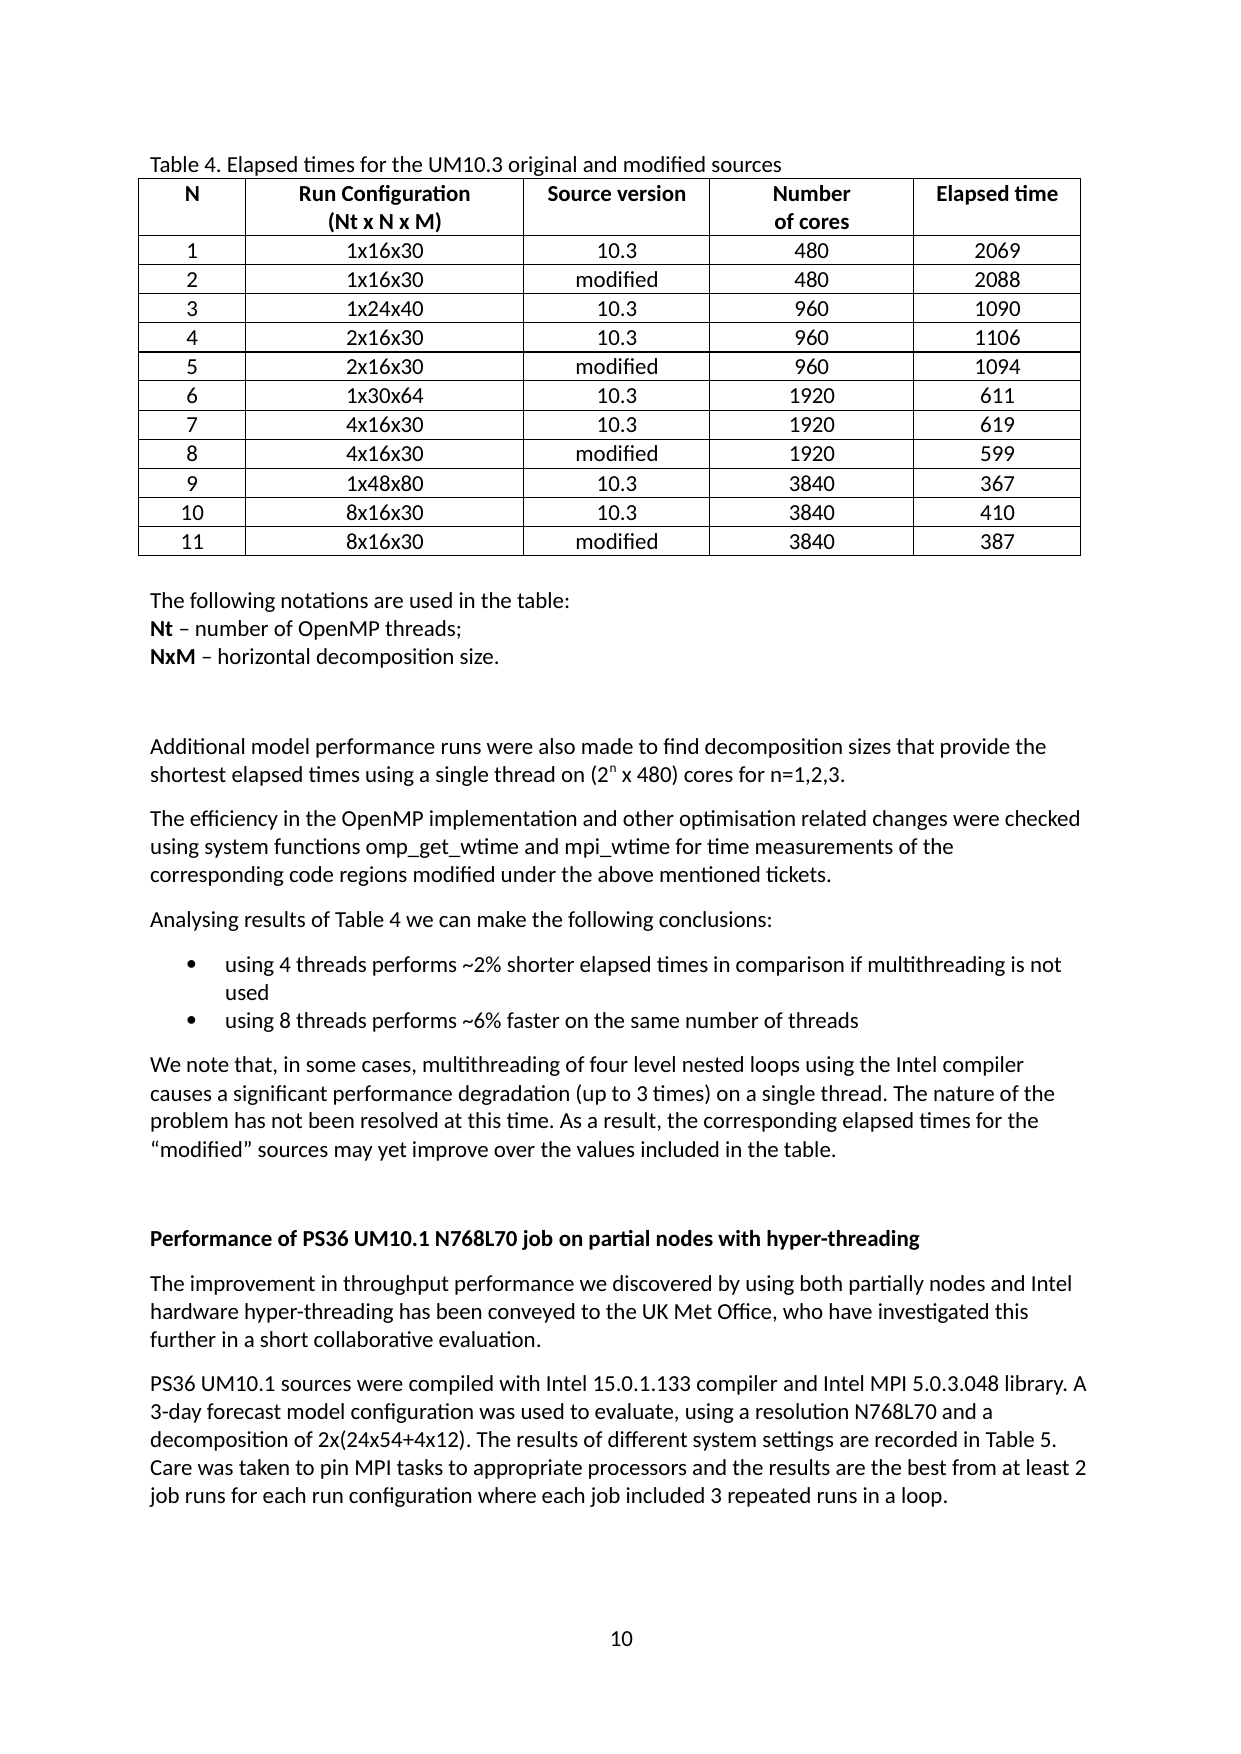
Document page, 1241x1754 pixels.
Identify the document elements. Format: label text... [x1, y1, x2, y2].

table_cell 1x30x64 [246, 381, 523, 409]
table_cell 1090 [914, 294, 1080, 322]
table_cell 8x16x30 [246, 527, 523, 555]
table_cell 410 [914, 498, 1080, 526]
table_header Number of cores [710, 179, 913, 235]
table_cell 1 [139, 236, 245, 264]
text We note that, in some cases, multithreading of four level nested loops using the Intel compiler causes a significant performance degradation (up to 3 times) on a single thread. The nature of the problem has not been resolved at this time. As a result, the corresponding elapsed times for the “modified” sources may yet improve over the values included in the table. [150, 1051, 1092, 1163]
table_cell 1106 [914, 323, 1080, 351]
table_cell 7 [139, 411, 245, 438]
table_cell 3840 [710, 498, 913, 526]
table_cell 960 [710, 323, 913, 351]
table_cell 9 [139, 469, 245, 497]
table_cell 3840 [710, 469, 913, 497]
text Table 4. Elapsed times for the UM10.3 original and modified sources [150, 150, 1092, 178]
text The following notations are used in the table: Nt – number of OpenMP threads; NxM – horizontal decomposition size. [150, 586, 1092, 670]
table_cell 480 [710, 265, 913, 293]
table_cell 10 [139, 498, 245, 526]
table_cell 1x16x30 [246, 236, 523, 264]
table_cell 10.3 [524, 236, 709, 264]
list using 8 threads performs ~6% faster on the same number of threads [187, 1006, 1092, 1034]
table_cell 5 [139, 353, 245, 380]
table_cell 611 [914, 381, 1080, 409]
table_cell 2x16x30 [246, 353, 523, 380]
table_cell 6 [139, 381, 245, 409]
table_cell 960 [710, 294, 913, 322]
table_cell 1920 [710, 411, 913, 438]
table_cell 10.3 [524, 294, 709, 322]
table_cell 1920 [710, 440, 913, 468]
table_cell modified [524, 440, 709, 468]
table_cell 367 [914, 469, 1080, 497]
table_cell 1x16x30 [246, 265, 523, 293]
table_cell 1x24x40 [246, 294, 523, 322]
text Additional model performance runs were also made to find decomposition sizes that provide the shortest elapsed times using a single thread on (2n x 480) cores for n=1,2,3. [150, 732, 1092, 788]
table_cell 599 [914, 440, 1080, 468]
table_cell 10.3 [524, 381, 709, 409]
table_cell 11 [139, 527, 245, 555]
table_header N [139, 179, 245, 235]
text Performance of PS36 UM10.1 N768L70 job on partial nodes with hyper-threading [150, 1224, 1092, 1252]
table_cell 10.3 [524, 411, 709, 438]
table_header Run Configuration (Nt x N x M) [246, 179, 523, 235]
list using 4 threads performs ~2% shorter elapsed times in comparison if multithreading is not used [187, 950, 1092, 1006]
table_cell modified [524, 265, 709, 293]
table_cell 1920 [710, 381, 913, 409]
table_cell 1094 [914, 353, 1080, 380]
table_cell modified [524, 527, 709, 555]
table_cell 3 [139, 294, 245, 322]
table_cell 4x16x30 [246, 440, 523, 468]
table_cell 1x48x80 [246, 469, 523, 497]
table_cell 619 [914, 411, 1080, 438]
table_cell 3840 [710, 527, 913, 555]
table_cell modified [524, 353, 709, 380]
table_cell 2069 [914, 236, 1080, 264]
text Analysing results of Table 4 we can make the following conclusions: [150, 905, 1092, 933]
table_cell 387 [914, 527, 1080, 555]
table_cell 8x16x30 [246, 498, 523, 526]
text PS36 UM10.1 sources were compiled with Intel 15.0.1.133 compiler and Intel MPI 5.0.3.048 library. A 3-day forecast model configuration was used to evaluate, using a resolution N768L70 and a decomposition of 2x(24x54+4x12). The results of different system settings are recorded in Table 5. Care was taken to pin MPI tasks to appropriate processors and the results are the best from at least 2 job runs for each run configuration where each job included 3 repeated runs in a loop. [150, 1369, 1092, 1509]
table_cell 2 [139, 265, 245, 293]
table_cell 2x16x30 [246, 323, 523, 351]
table_cell 2088 [914, 265, 1080, 293]
text The efficiency in the OpenMP implementation and other optimisation related changes were checked using system functions omp_get_wtime and mpi_wtime for time measurements of the corresponding code regions modified under the above mentioned tickets. [150, 804, 1092, 888]
table_cell 10.3 [524, 469, 709, 497]
table_header Source version [524, 179, 709, 235]
table_header Elapsed time [914, 179, 1080, 235]
table_cell 10.3 [524, 498, 709, 526]
table_cell 4x16x30 [246, 411, 523, 438]
table_cell 480 [710, 236, 913, 264]
table_cell 960 [710, 353, 913, 380]
text The improvement in throughput performance we discovered by using both partially nodes and Intel hardware hyper-threading has been conveyed to the UK Met Office, who have investigated this further in a short collaborative evaluation. [150, 1269, 1092, 1353]
table_cell 4 [139, 323, 245, 351]
table_cell 10.3 [524, 323, 709, 351]
table_cell 8 [139, 440, 245, 468]
